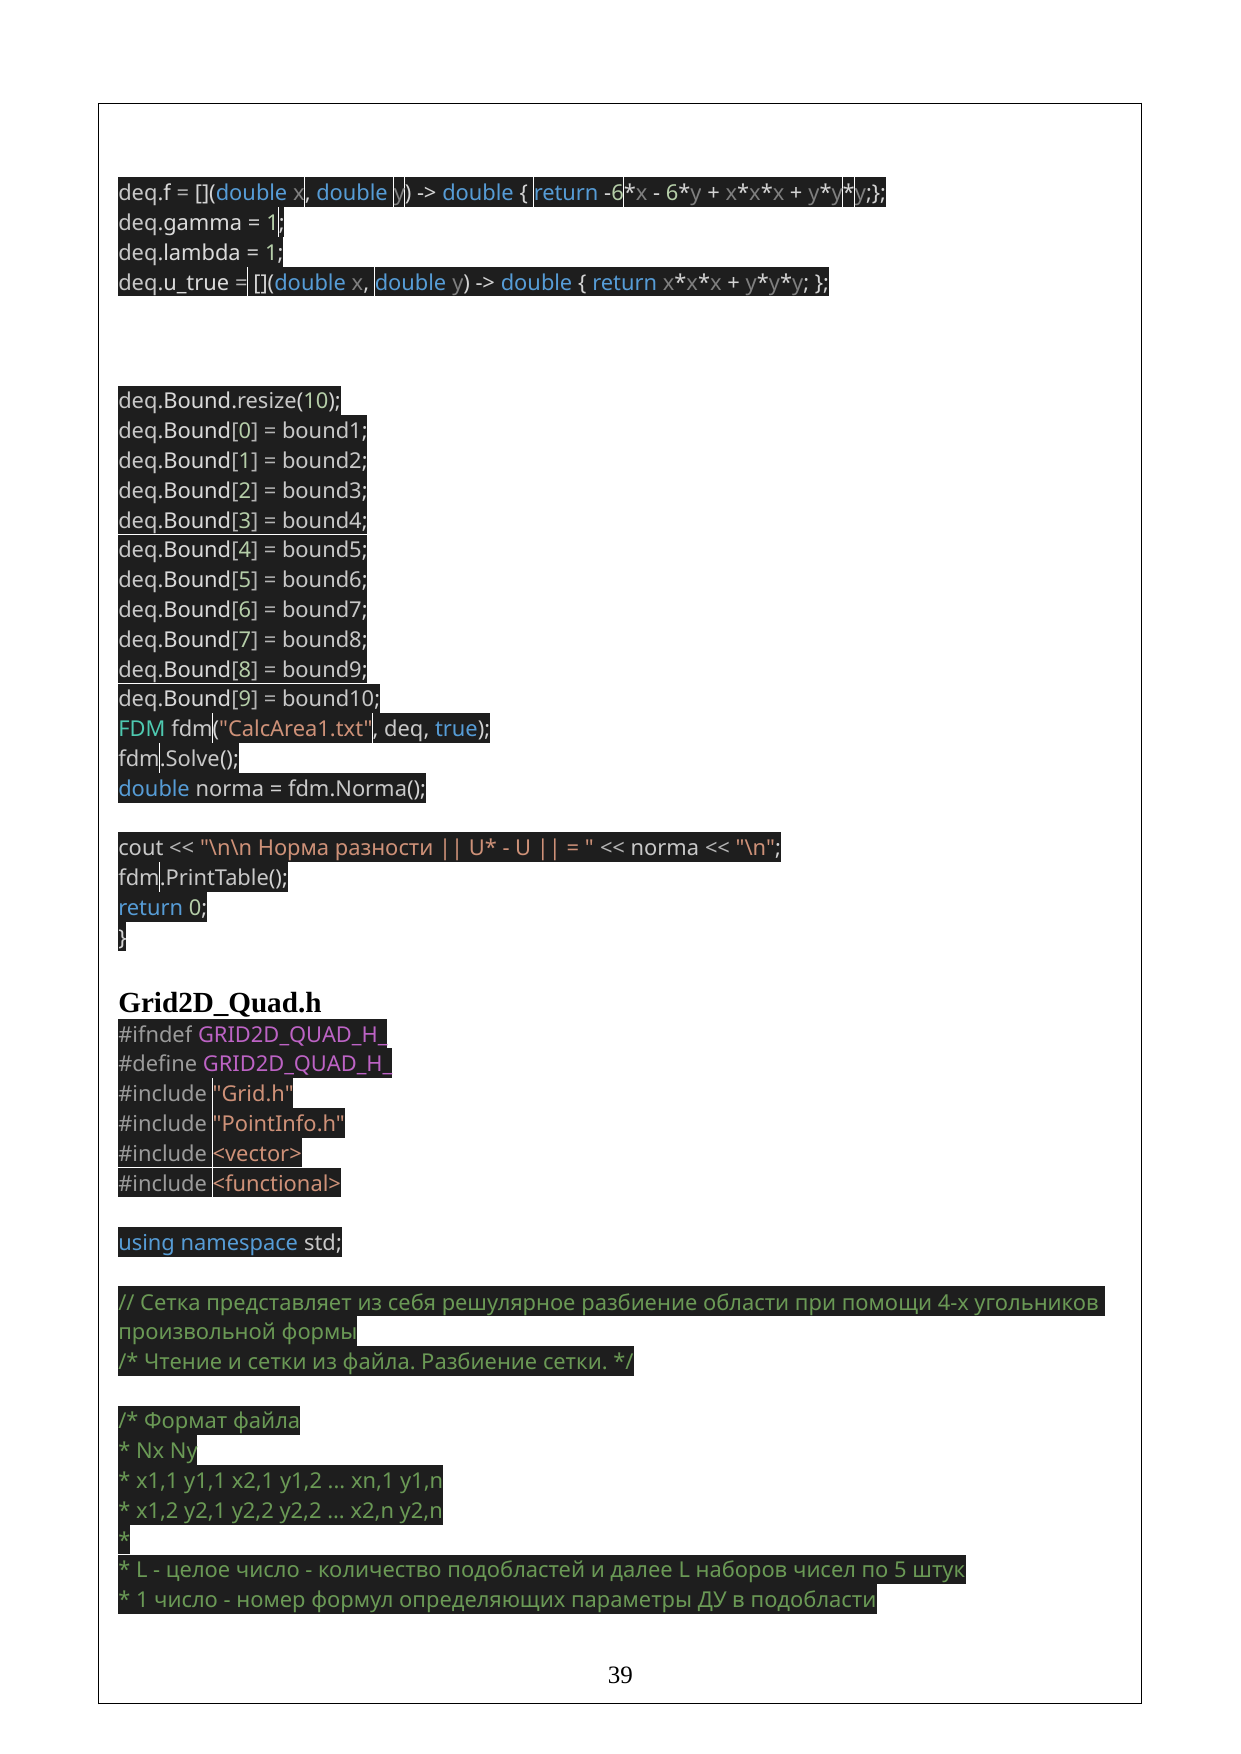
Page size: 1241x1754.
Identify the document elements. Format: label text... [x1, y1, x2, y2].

text #include <vector> [118, 1138, 1122, 1167]
text using namespace std; [118, 1227, 1122, 1257]
text cout << "\n\n Норма разности || U* - U || = " << norma << "\n"; [118, 832, 1122, 862]
text #include "Grid.h" [118, 1078, 1122, 1108]
text deq.Bound[7] = bound8; [118, 624, 1122, 654]
text deq.Bound[0] = bound1; [118, 415, 1122, 445]
text } [118, 922, 1122, 951]
text deq.Bound[4] = bound5; [118, 534, 1122, 564]
text fdm.Solve(); [118, 743, 1122, 773]
text deq.Bound[8] = bound9; [118, 654, 1122, 683]
text deq.Bound[5] = bound6; [118, 564, 1122, 594]
text // Сетка представляет из себя решулярное разбиение области при помощи 4-х угольников произвольной формы [118, 1286, 1122, 1346]
text deq.Bound[6] = bound7; [118, 594, 1122, 624]
text deq.f = [](double x, double y) -> double { return -6*x - 6*y + x*x*x + y*y*y;}; [118, 177, 1122, 207]
text * L - целое число - количество подобластей и далее L наборов чисел по 5 штук [118, 1554, 1122, 1584]
text #include "PointInfo.h" [118, 1108, 1122, 1138]
list Grid2D_Quad.h [118, 985, 1137, 1018]
text deq.Bound[2] = bound3; [118, 475, 1122, 505]
text * [118, 1525, 1122, 1554]
text deq.Bound[9] = bound10; [118, 683, 1122, 713]
text return 0; [118, 892, 1122, 922]
text deq.Bound.resize(10); [118, 386, 1122, 415]
text deq.u_true = [](double x, double y) -> double { return x*x*x + y*y*y; }; [118, 267, 1122, 296]
text * x1,1 y1,1 x2,1 y1,2 ... xn,1 y1,n [118, 1465, 1122, 1495]
text #include <functional> [118, 1167, 1122, 1197]
text FDM fdm("CalcArea1.txt", deq, true); [118, 713, 1122, 743]
text double norma = fdm.Norma(); [118, 773, 1122, 803]
text * 1 число - номер формул определяющих параметры ДУ в подобласти [118, 1584, 1122, 1614]
text #ifndef GRID2D_QUAD_H_ [118, 1018, 1137, 1048]
text /* Чтение и сетки из файла. Разбиение сетки. */ [118, 1346, 1122, 1376]
text deq.lambda = 1; [118, 237, 1122, 267]
text #define GRID2D_QUAD_H_ [118, 1048, 1122, 1078]
text fdm.PrintTable(); [118, 862, 1122, 892]
text deq.Bound[3] = bound4; [118, 505, 1122, 534]
text deq.gamma = 1; [118, 207, 1122, 237]
text deq.Bound[1] = bound2; [118, 445, 1122, 475]
text /* Формат файла [118, 1406, 1122, 1435]
text * Nx Ny [118, 1435, 1122, 1465]
text * x1,2 y2,1 y2,2 y2,2 ... x2,n y2,n [118, 1495, 1122, 1525]
